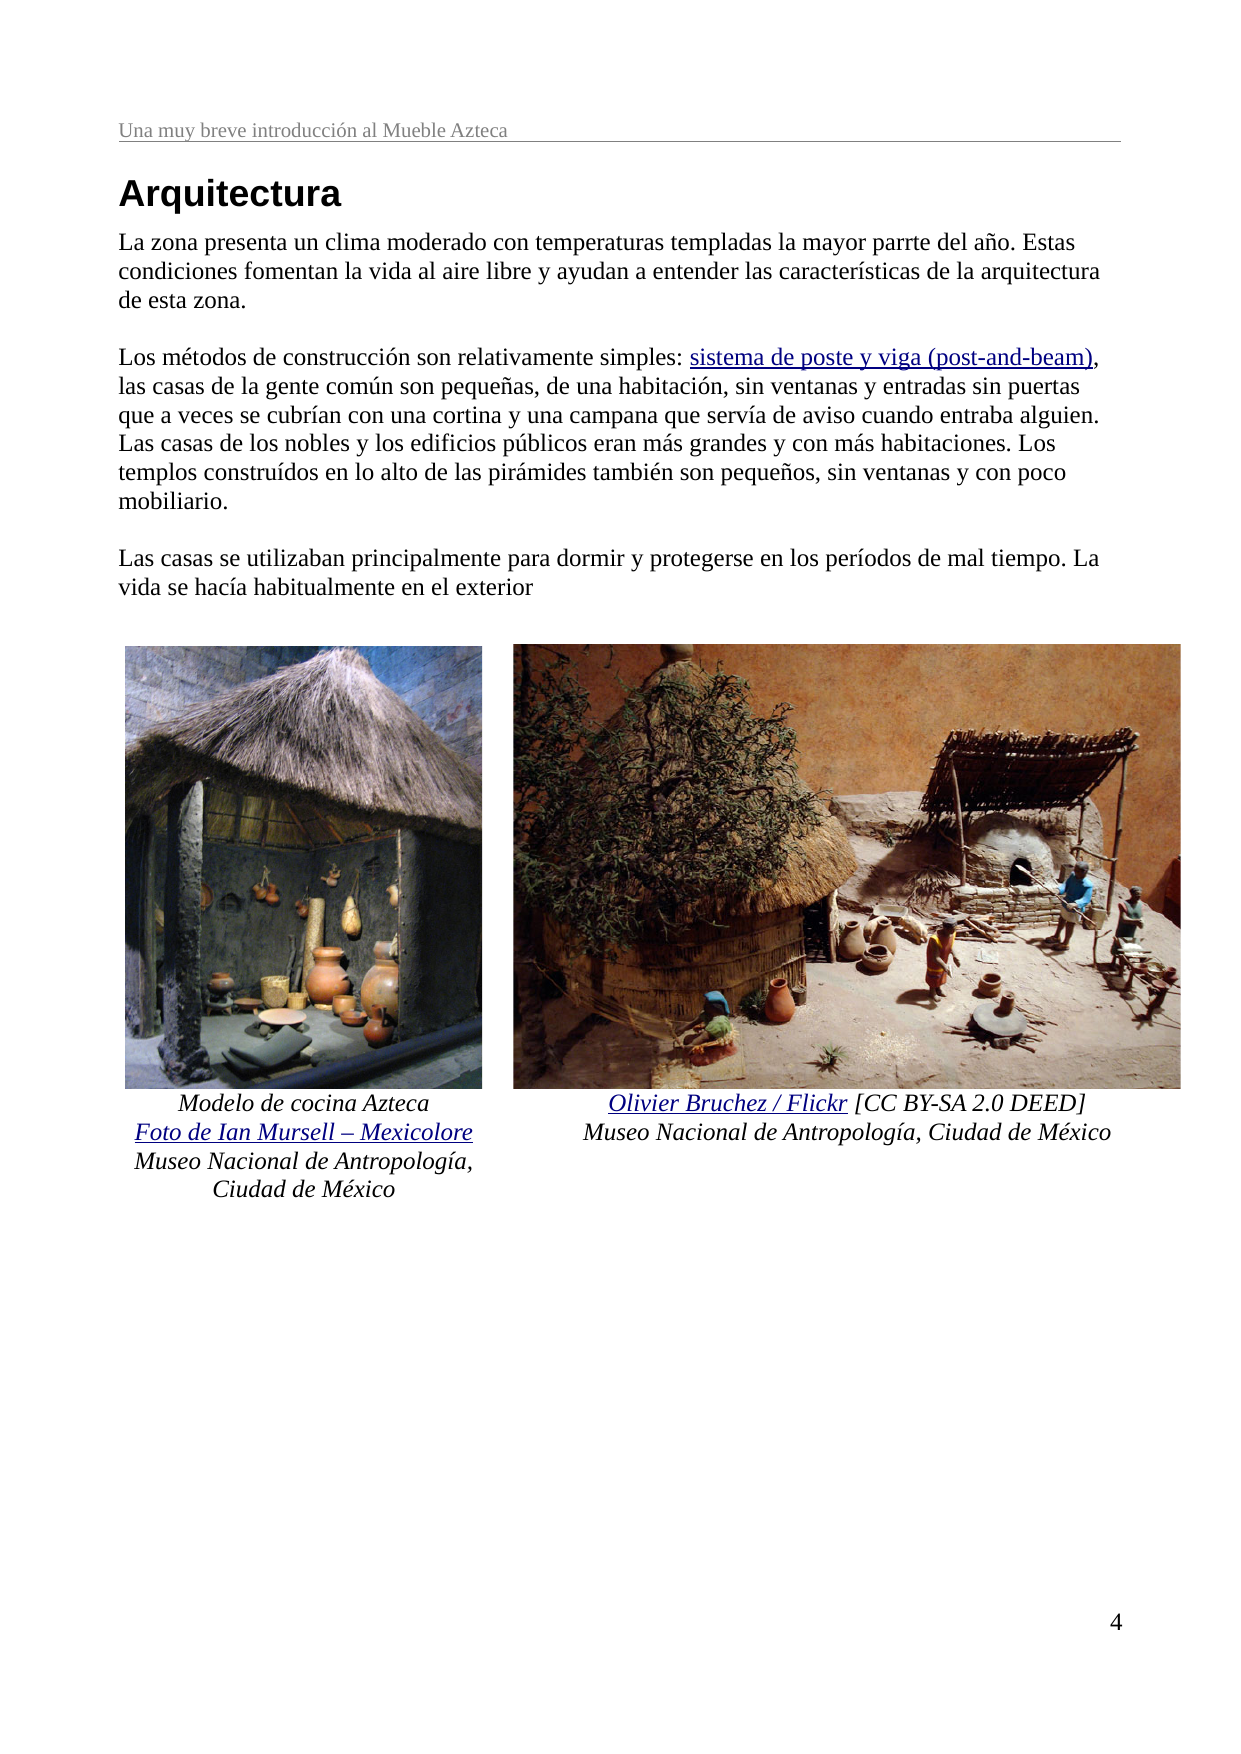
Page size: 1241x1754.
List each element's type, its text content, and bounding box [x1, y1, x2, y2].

text Las casas se utilizaban principalmente para dormir y protegerse en los períodos de mal tiempo. La vida se hacía habitualmente en el exterior [118, 543, 1122, 601]
text La zona presenta un clima moderado con temperaturas templadas la mayor parrte del año. Estas condiciones fomentan la vida al aire libre y ayudan a entender las características de la arquitectura de esta zona. [118, 227, 1122, 313]
text Modelo de cocina Azteca Foto de Ian Mursell – Mexicolore Museo Nacional de Antropología, Ciudad de México [101, 647, 507, 1203]
text Los métodos de construcción son relativamente simples: sistema de poste y viga (post-and-beam), las casas de la gente común son pequeñas, de una habitación, sin ventanas y entradas sin puertas que a veces se cubrían con una cortina y una campana que servía de aviso cuando entraba alguien. Las casas de los nobles y los edificios públicos eran más grandes y con más habitaciones. Los templos construídos en lo alto de las pirámides también son pequeños, sin ventanas y con poco mobiliario. [118, 342, 1122, 515]
picture [513, 644, 1181, 1089]
picture [125, 646, 483, 1089]
subtitle Arquitectura [118, 172, 1122, 215]
text Olivier Bruchez / Flickr [CC BY-SA 2.0 DEED] Museo Nacional de Antropología, Ciudad de México [513, 1089, 1181, 1146]
